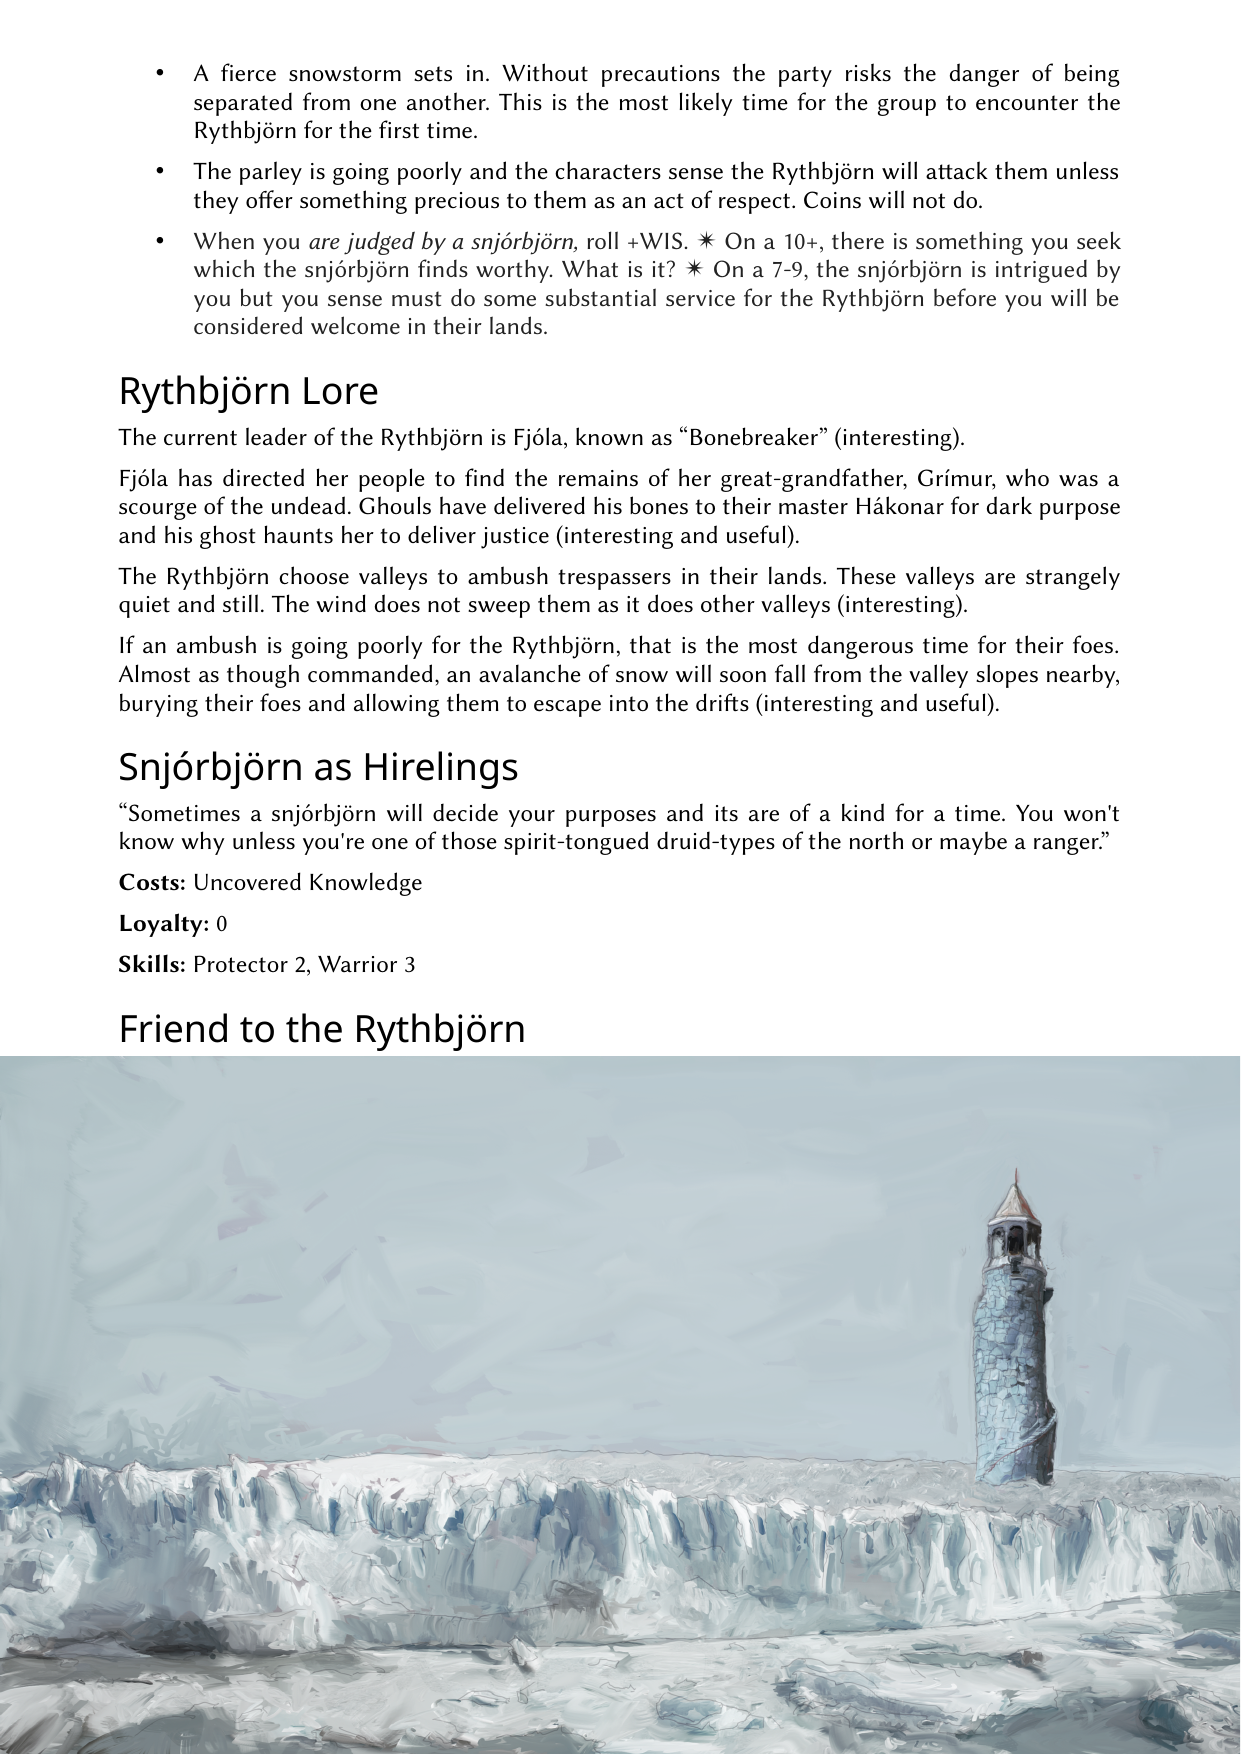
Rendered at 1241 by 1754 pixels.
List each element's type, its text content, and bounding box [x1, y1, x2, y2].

text If an ambush is going poorly for the Rythbjörn, that is the most dangerous time for their foes. Almost as though commanded, an avalanche of snow will soon fall from the valley slopes nearby, burying their foes and allowing them to escape into the drifts (interesting and useful). [118, 631, 1122, 717]
list A fierce snowstorm sets in. Without precautions the party risks the danger of being separated from one another. This is the most likely time for the group to encounter the Rythbjörn for the first time. [156, 59, 1122, 145]
picture [0, 1056, 1241, 1754]
text The current leader of the Rythbjörn is Fjóla, known as “Bonebreaker” (interesting). [118, 423, 1122, 451]
text Loyalty: 0 [118, 909, 1122, 938]
list When you are judged by a snjórbjörn, roll +WIS. ✴ On a 10+, there is something you seek which the snjórbjörn finds worthy. What is it? ✴ On a 7-9, the snjórbjörn is intrigued by you but you sense must do some substantial service for the Rythbjörn before you will be considered welcome in their lands. [156, 227, 1122, 341]
subtitle Rythbjörn Lore [118, 364, 1122, 416]
text “Sometimes a snjórbjörn will decide your purposes and its are of a kind for a time. You won't know why unless you're one of those spirit-tongued druid-types of the north or maybe a ranger.” [118, 799, 1122, 856]
text Fjóla has directed her people to find the remains of her great-grandfather, Grímur, who was a scourge of the undead. Ghouls have delivered his bones to their master Hákonar for dark purpose and his ghost haunts her to deliver justice (interesting and useful). [118, 464, 1122, 549]
subtitle Snjórbjörn as Hirelings [118, 741, 1122, 792]
text Costs: Uncovered Knowledge [118, 868, 1122, 897]
text Skills: Protector 2, Warrior 3 [118, 951, 1122, 979]
text The Rythbjörn choose valleys to ambush trespassers in their lands. These valleys are strangely quiet and still. The wind does not sweep them as it does other valleys (interesting). [118, 562, 1122, 619]
subtitle Friend to the Rythbjörn [118, 1003, 1122, 1054]
list The parley is going poorly and the characters sense the Rythbjörn will attack them unless they offer something precious to them as an act of respect. Coins will not do. [156, 157, 1122, 214]
